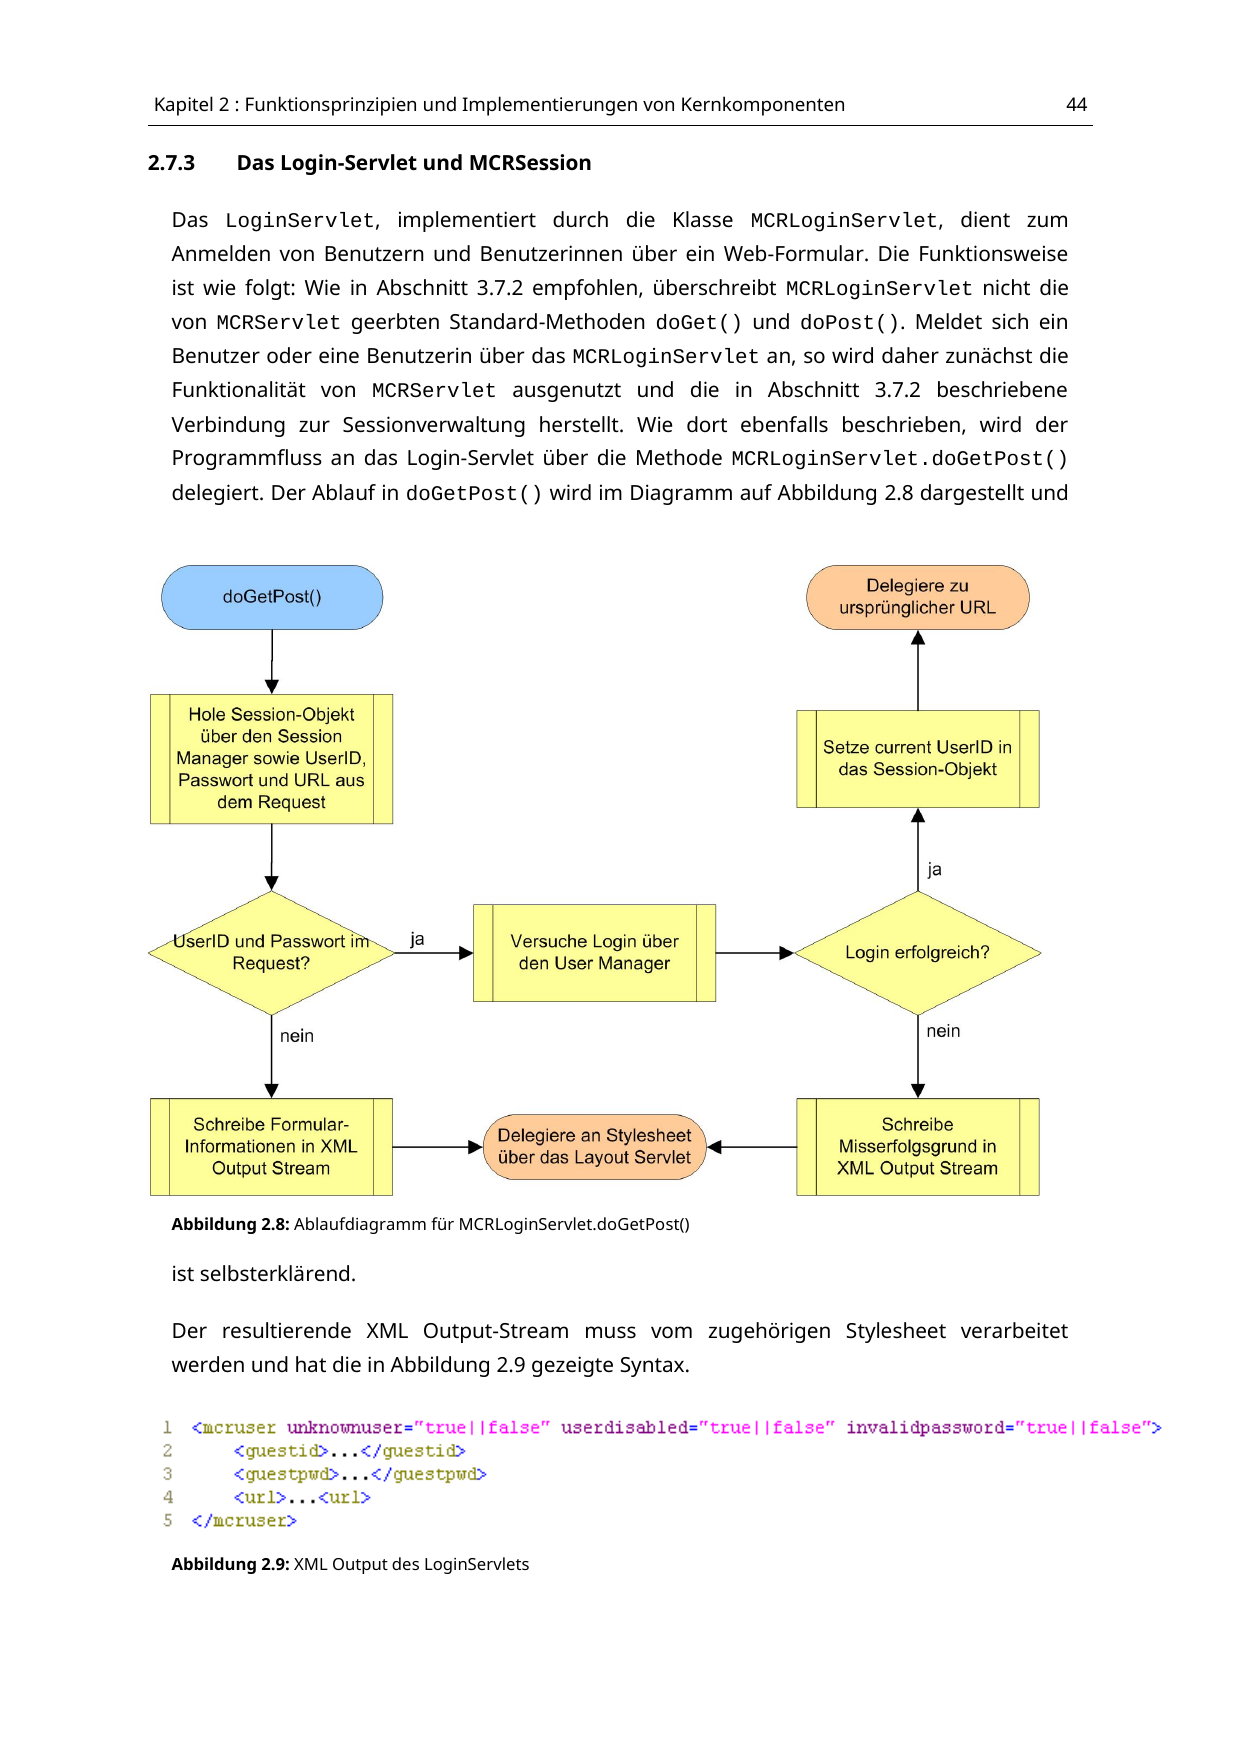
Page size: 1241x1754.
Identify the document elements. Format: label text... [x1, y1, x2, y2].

picture [147, 564, 1042, 1196]
text Abbildung 2.8: Ablaufdiagramm für MCRLoginServlet.doGetPost() [171, 1196, 1018, 1235]
text Abbildung 2.9: XML Output des LoginServlets [171, 1445, 1181, 1575]
subtitle Das Login-Servlet und MCRSession [148, 148, 1092, 176]
text Das LoginServlet, implementiert durch die Klasse MCRLoginServlet, dient zum Anmelden von Benutzern und Benutzerinnen über ein Web-Formular. Die Funktionsweise ist wie folgt: Wie in Abschnitt 3.7.2 empfohlen, überschreibt MCRLoginServlet nicht die von MCRServlet geerbten Standard-Methoden doGet() und doPost(). Meldet sich ein Benutzer oder eine Benutzerin über das MCRLoginServlet an, so wird daher zunächst die Funktionalität von MCRServlet ausgenutzt und die in Abschnitt 3.7.2 beschriebene Verbindung zur Sessionverwaltung herstellt. Wie dort ebenfalls beschrieben, wird der Programmfluss an das Login-Servlet über die Methode MCRLoginServlet.doGetPost() delegiert. Der Ablauf in doGetPost() wird im Diagramm auf Abbildung 2.8 dargestellt und ist selbsterklärend. [148, 205, 1069, 1287]
text Der resultierende XML Output-Stream muss vom zugehörigen Stylesheet verarbeitet werden und hat die in Abbildung 2.9 gezeigte Syntax. [171, 1316, 1069, 1378]
